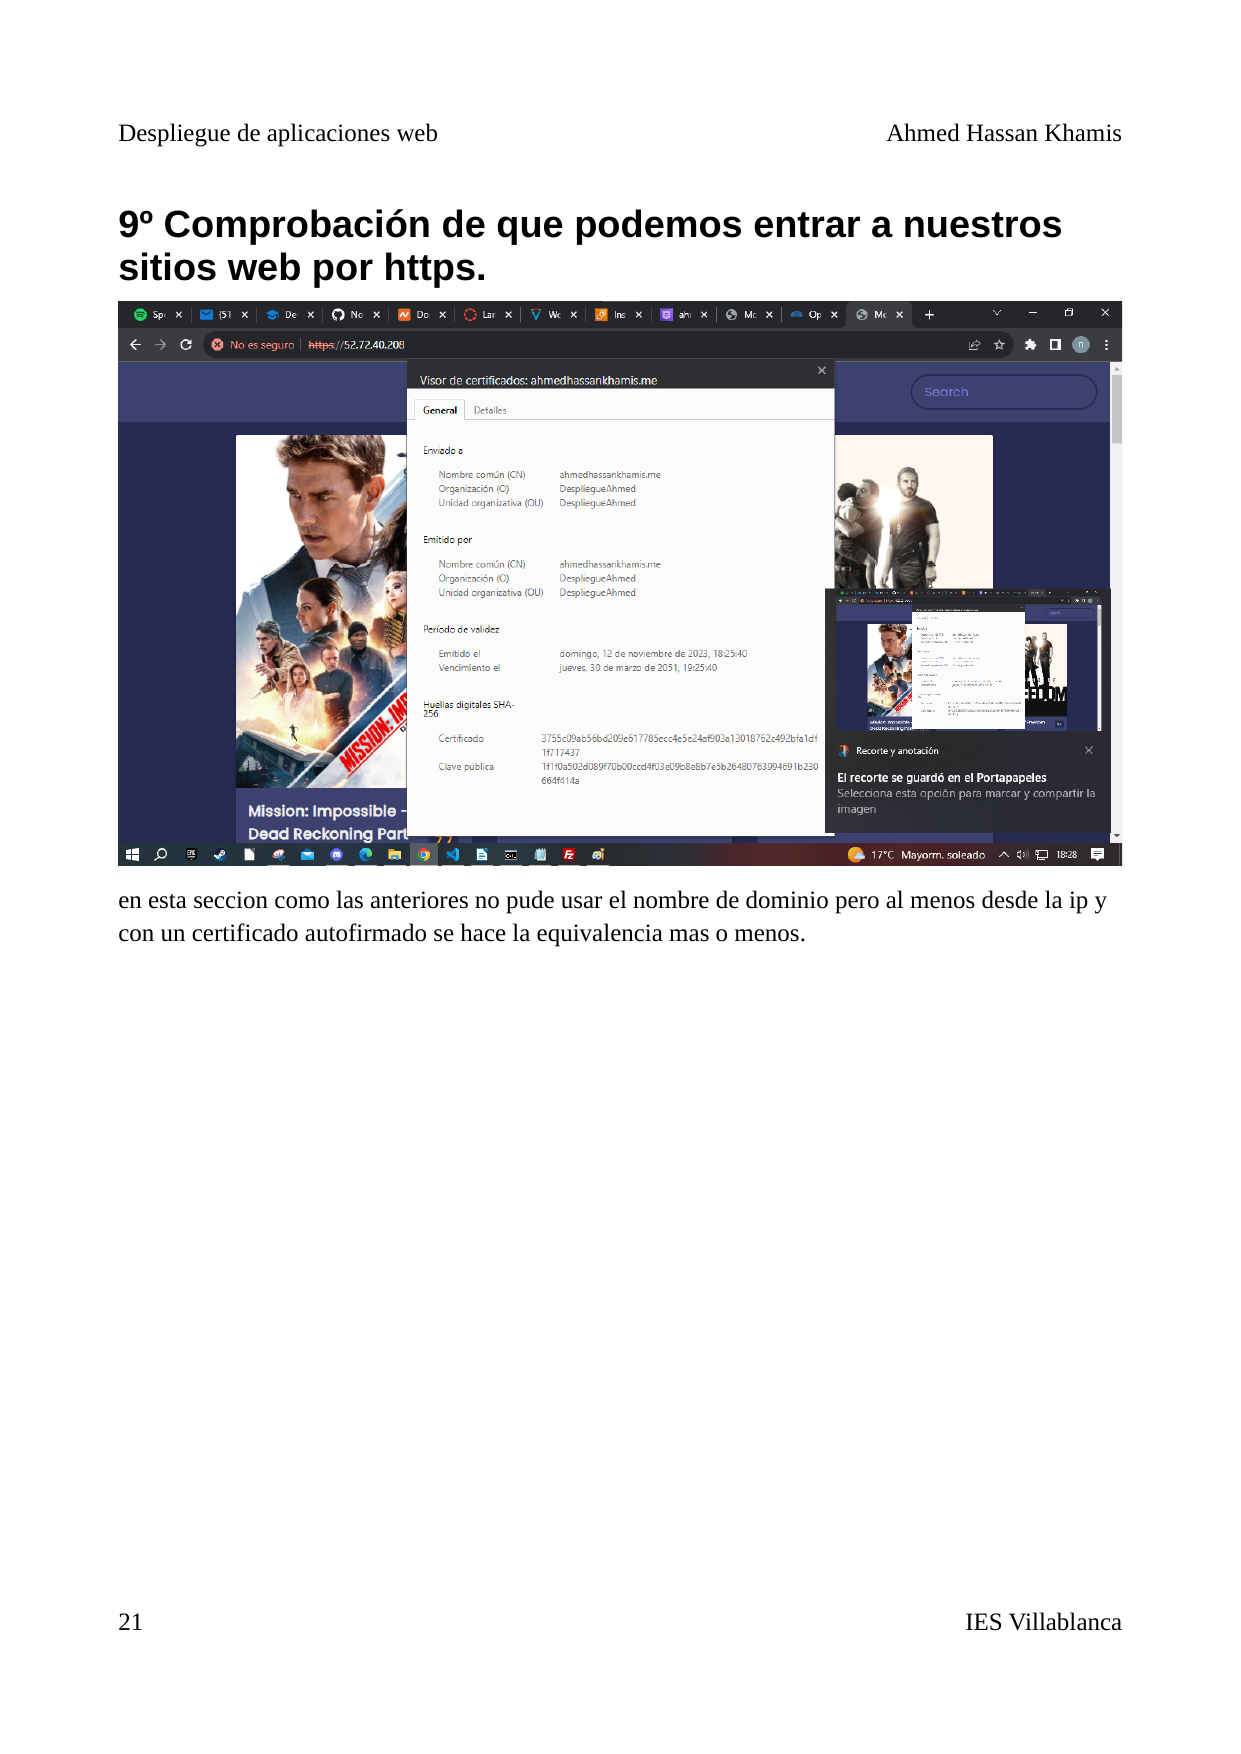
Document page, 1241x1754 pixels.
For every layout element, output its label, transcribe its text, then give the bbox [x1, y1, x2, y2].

text en esta seccion como las anteriores no pude usar el nombre de dominio pero al menos desde la ip y con un certificado autofirmado se hace la equivalencia mas o menos. [118, 885, 1122, 946]
picture [118, 301, 1123, 866]
subtitle 9º Comprobación de que podemos entrar a nuestros sitios web por https. [118, 201, 1122, 289]
